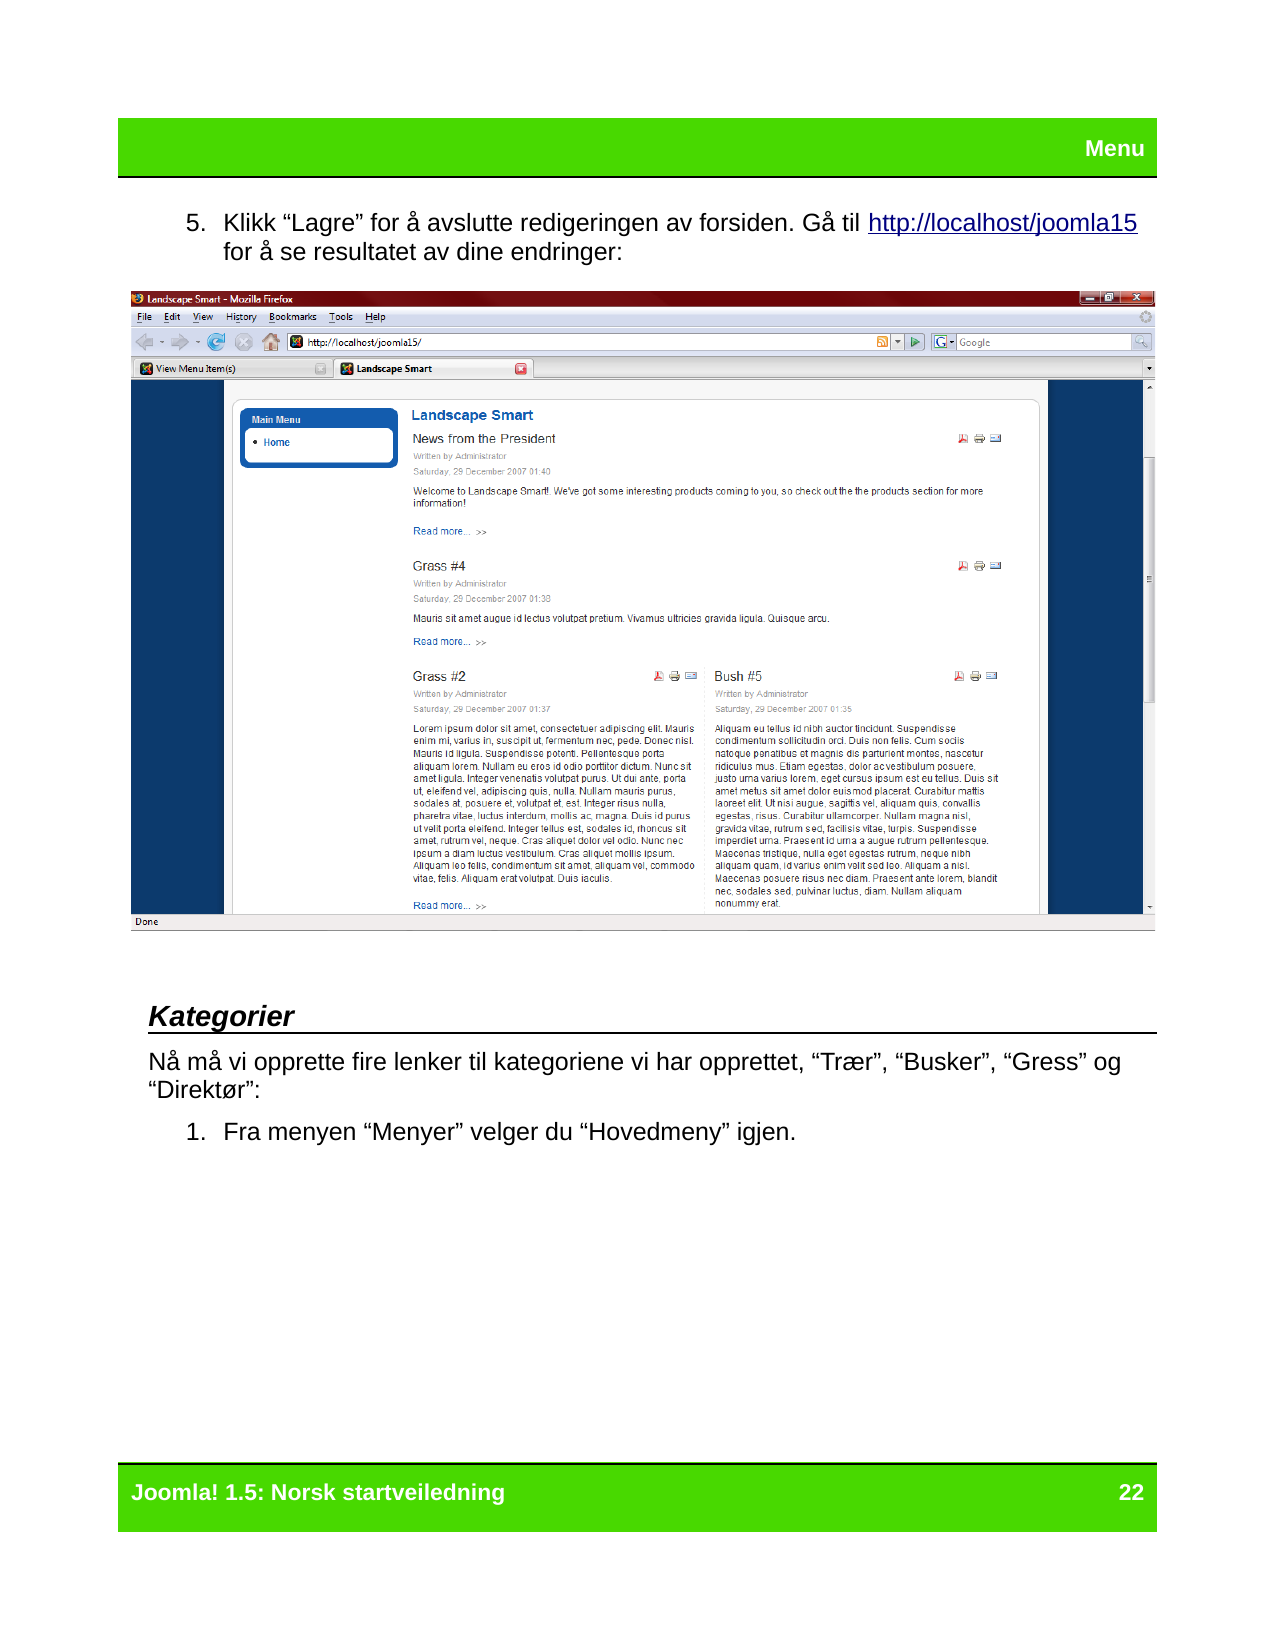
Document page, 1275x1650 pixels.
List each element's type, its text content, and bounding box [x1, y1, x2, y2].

subtitle Kategorier [148, 999, 1157, 1032]
list Fra menyen “Menyer” velger du “Hovedmeny” igjen. [186, 1117, 1157, 1146]
list Klikk “Lagre” for å avslutte redigeringen av forsiden. Gå til http://localhost/joomla15 for å se resultatet av dine endringer: [186, 208, 1157, 265]
picture [119, 291, 1156, 931]
text Nå må vi opprette fire lenker til kategoriene vi har opprettet, “Trær”, “Busker”, “Gress” og “Direktør”: [148, 1047, 1157, 1104]
